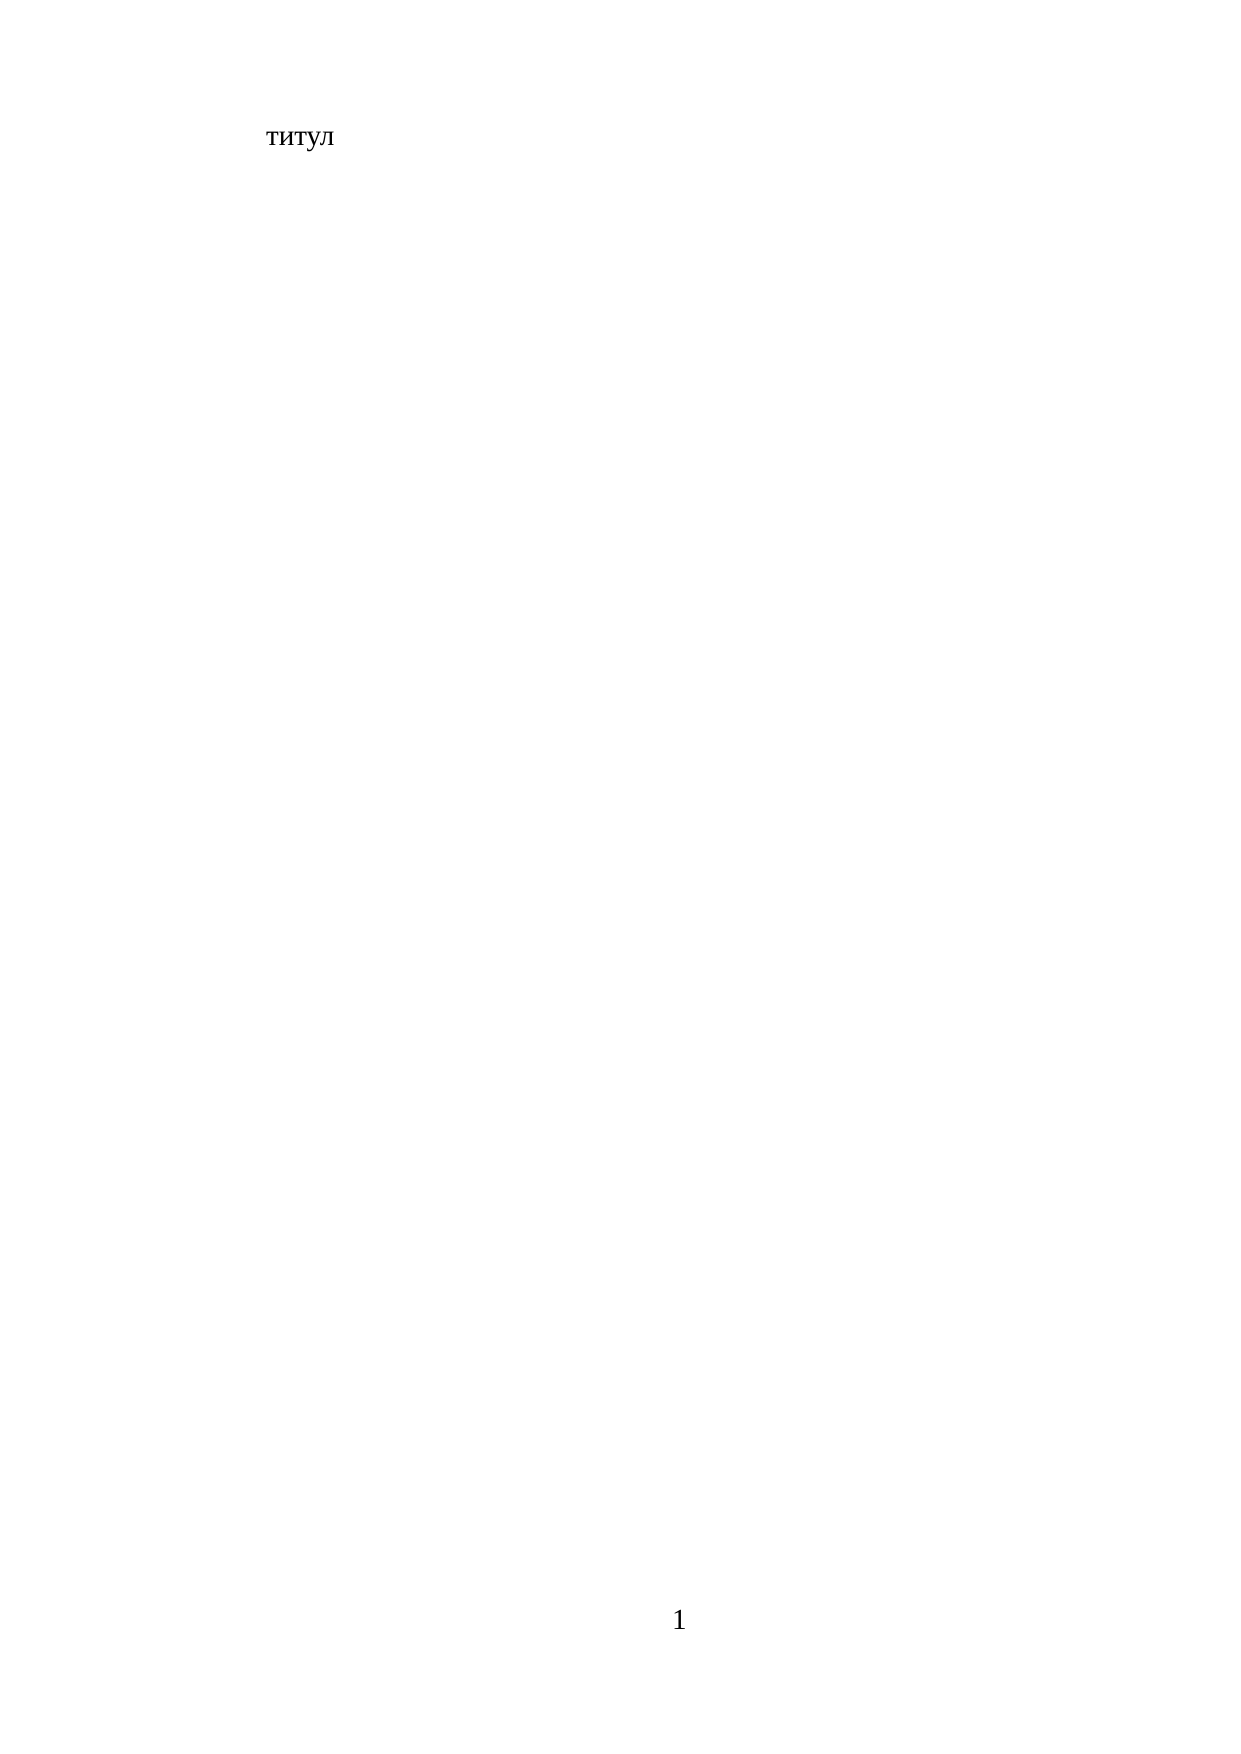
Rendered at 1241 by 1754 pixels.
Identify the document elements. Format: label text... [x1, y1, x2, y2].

text титул [177, 118, 1181, 152]
